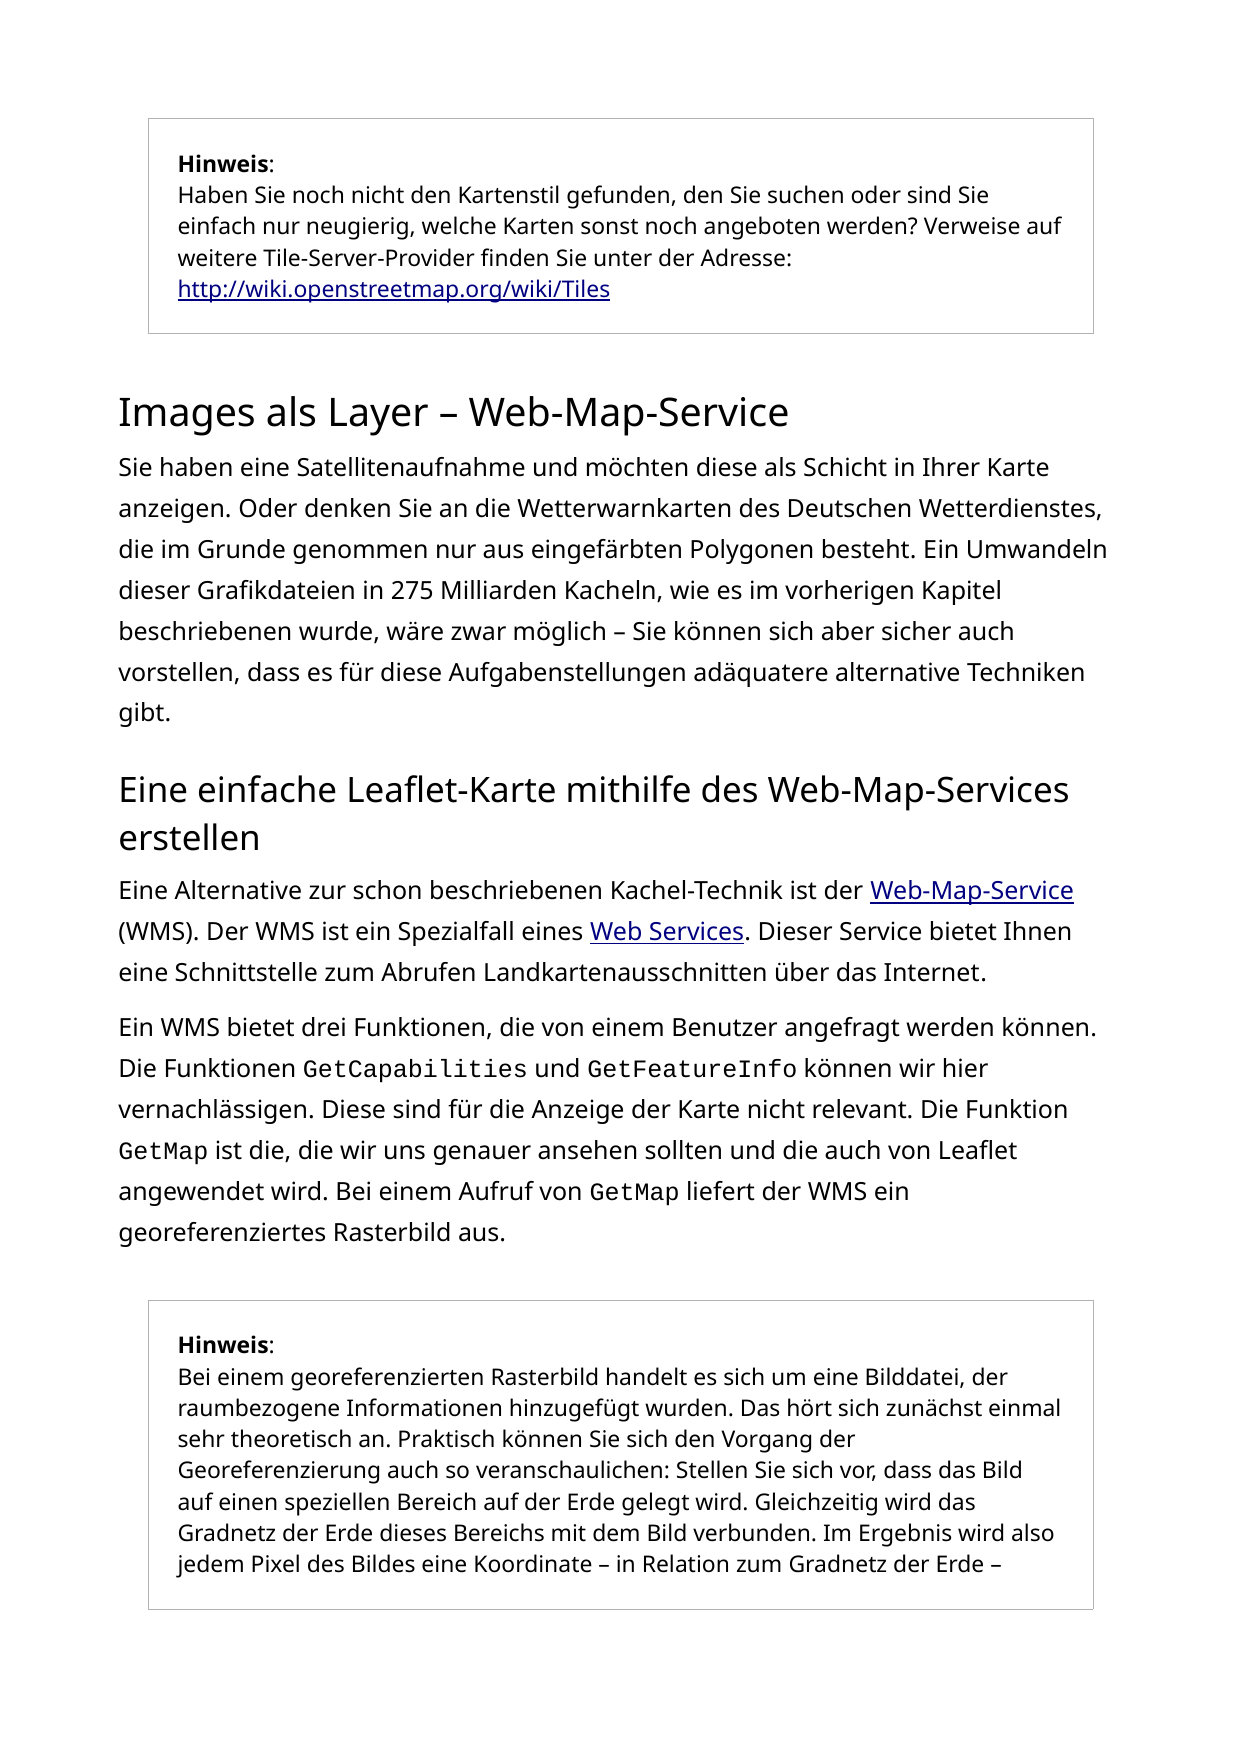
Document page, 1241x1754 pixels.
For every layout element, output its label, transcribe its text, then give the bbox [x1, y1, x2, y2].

text Hinweis: Bei einem georeferenzierten Rasterbild handelt es sich um eine Bilddatei, der raumbezogene Informationen hinzugefügt wurden. Das hört sich zunächst einmal sehr theoretisch an. Praktisch können Sie sich den Vorgang der Georeferenzierung auch so veranschaulichen: Stellen Sie sich vor, dass das Bild auf einen speziellen Bereich auf der Erde gelegt wird. Gleichzeitig wird das Gradnetz der Erde dieses Bereichs mit dem Bild verbunden. Im Ergebnis wird also jedem Pixel des Bildes eine Koordinate – in Relation zum Gradnetz der Erde – [149, 1301, 1093, 1609]
subtitle Eine einfache Leaflet-Karte mithilfe des Web-Map-Services erstellen [118, 765, 1122, 860]
subtitle Images als Layer – Web-Map-Service [118, 384, 1122, 437]
text Ein WMS bietet drei Funktionen, die von einem Benutzer angefragt werden können. Die Funktionen GetCapabilities und GetFeatureInfo können wir hier vernachlässigen. Diese sind für die Anzeige der Karte nicht relevant. Die Funktion GetMap ist die, die wir uns genauer ansehen sollten und die auch von Leaflet angewendet wird. Bei einem Aufruf von GetMap liefert der WMS ein georeferenziertes Rasterbild aus. [118, 1010, 1122, 1249]
text Sie haben eine Satellitenaufnahme und möchten diese als Schicht in Ihrer Karte anzeigen. Oder denken Sie an die Wetterwarnkarten des Deutschen Wetterdienstes, die im Grunde genommen nur aus eingefärbten Polygonen besteht. Ein Umwandeln dieser Grafikdateien in 275 Milliarden Kacheln, wie es im vorherigen Kapitel beschriebenen wurde, wäre zwar möglich – Sie können sich aber sicher auch vorstellen, dass es für diese Aufgabenstellungen adäquatere alternative Techniken gibt. [118, 450, 1122, 729]
text Hinweis: Haben Sie noch nicht den Kartenstil gefunden, den Sie suchen oder sind Sie einfach nur neugierig, welche Karten sonst noch angeboten werden? Verweise auf weitere Tile-Server-Provider finden Sie unter der Adresse: http://wiki.openstreetmap.org/wiki/Tiles [149, 119, 1093, 333]
text Eine Alternative zur schon beschriebenen Kachel-Technik ist der Web-Map-Service (WMS). Der WMS ist ein Spezialfall eines Web Services. Dieser Service bietet Ihnen eine Schnittstelle zum Abrufen Landkartenausschnitten über das Internet. [118, 873, 1122, 989]
